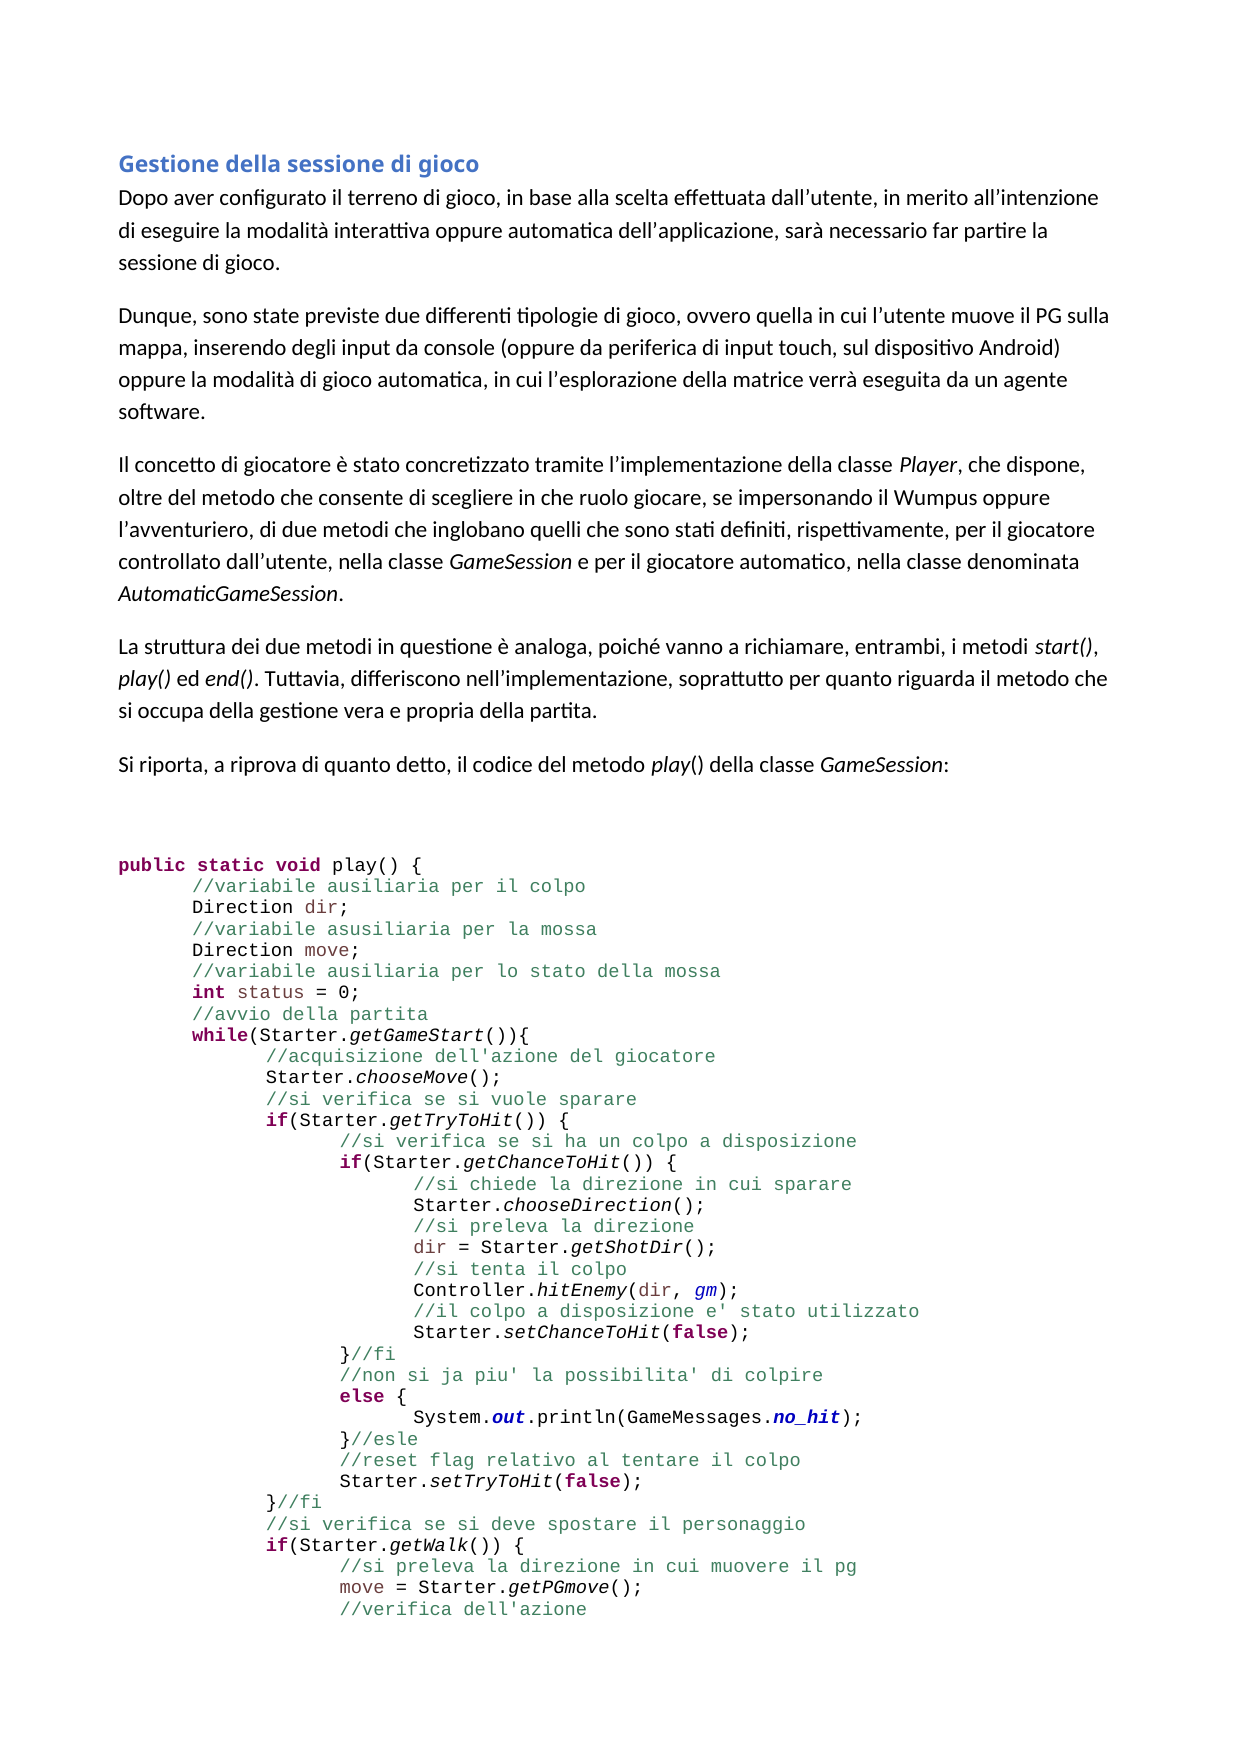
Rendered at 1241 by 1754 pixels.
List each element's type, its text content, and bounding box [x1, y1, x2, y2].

text //verifica dell'azione [118, 1599, 1122, 1621]
text //si verifica se si ha un colpo a disposizione [118, 1132, 1122, 1153]
text //variabile ausiliaria per lo stato della mossa [118, 962, 1122, 983]
text else { [118, 1387, 1122, 1408]
text if(Starter.getWalk()) { [118, 1536, 1122, 1557]
text Controller.hitEnemy(dir, gm); [118, 1281, 1122, 1302]
text Direction move; [118, 941, 1122, 962]
text Direction dir; [118, 898, 1122, 919]
text Dunque, sono state previste due differenti tipologie di gioco, ovvero quella in cui l’utente muove il PG sulla mappa, inserendo degli input da console (oppure da periferica di input touch, sul dispositivo Android) oppure la modalità di gioco automatica, in cui l’esplorazione della matrice verrà eseguita da un agente software. [118, 301, 1122, 426]
text Starter.setTryToHit(false); [118, 1472, 1122, 1493]
text //si preleva la direzione [118, 1217, 1122, 1238]
text La struttura dei due metodi in questione è analoga, poiché vanno a richiamare, entrambi, i metodi start(), play() ed end(). Tuttavia, differiscono nell’implementazione, soprattutto per quanto riguarda il metodo che si occupa della gestione vera e propria della partita. [118, 632, 1122, 725]
text //si verifica se si vuole sparare [118, 1089, 1122, 1111]
text dir = Starter.getShotDir(); [118, 1238, 1122, 1259]
text Il concetto di giocatore è stato concretizzato tramite l’implementazione della classe Player, che dispone, oltre del metodo che consente di scegliere in che ruolo giocare, se impersonando il Wumpus oppure l’avventuriero, di due metodi che inglobano quelli che sono stati definiti, rispettivamente, per il giocatore controllato dall’utente, nella classe GameSession e per il giocatore automatico, nella classe denominata AutomaticGameSession. [118, 451, 1122, 607]
text Starter.chooseDirection(); [118, 1196, 1122, 1217]
text //il colpo a disposizione e' stato utilizzato [118, 1302, 1122, 1323]
text move = Starter.getPGmove(); [118, 1578, 1122, 1599]
text Si riporta, a riprova di quanto detto, il codice del metodo play() della classe GameSession: [118, 750, 1122, 778]
text System.out.println(GameMessages.no_hit); [118, 1408, 1122, 1429]
text //variabile asusiliaria per la mossa [118, 919, 1122, 941]
text public static void play() { [118, 856, 1122, 877]
text //variabile ausiliaria per il colpo [118, 877, 1122, 898]
text if(Starter.getTryToHit()) { [118, 1111, 1122, 1132]
text while(Starter.getGameStart()){ [118, 1026, 1122, 1047]
text Dopo aver configurato il terreno di gioco, in base alla scelta effettuata dall’utente, in merito all’intenzione di eseguire la modalità interattiva oppure automatica dell’applicazione, sarà necessario far partire la sessione di gioco. [118, 183, 1122, 276]
text }//fi [118, 1344, 1122, 1366]
text int status = 0; [118, 983, 1122, 1004]
text if(Starter.getChanceToHit()) { [118, 1153, 1122, 1174]
text }//esle [118, 1429, 1122, 1451]
text //si verifica se si deve spostare il personaggio [118, 1514, 1122, 1536]
text //acquisizione dell'azione del giocatore [118, 1047, 1122, 1068]
text //avvio della partita [118, 1004, 1122, 1026]
text //non si ja piu' la possibilita' di colpire [118, 1366, 1122, 1387]
text Starter.chooseMove(); [118, 1068, 1122, 1089]
text Starter.setChanceToHit(false); [118, 1323, 1122, 1344]
text //si preleva la direzione in cui muovere il pg [118, 1557, 1122, 1578]
subtitle Gestione della sessione di gioco [118, 148, 1122, 179]
text //reset flag relativo al tentare il colpo [118, 1451, 1122, 1472]
text //si tenta il colpo [118, 1259, 1122, 1281]
text }//fi [118, 1493, 1122, 1514]
text //si chiede la direzione in cui sparare [118, 1174, 1122, 1196]
